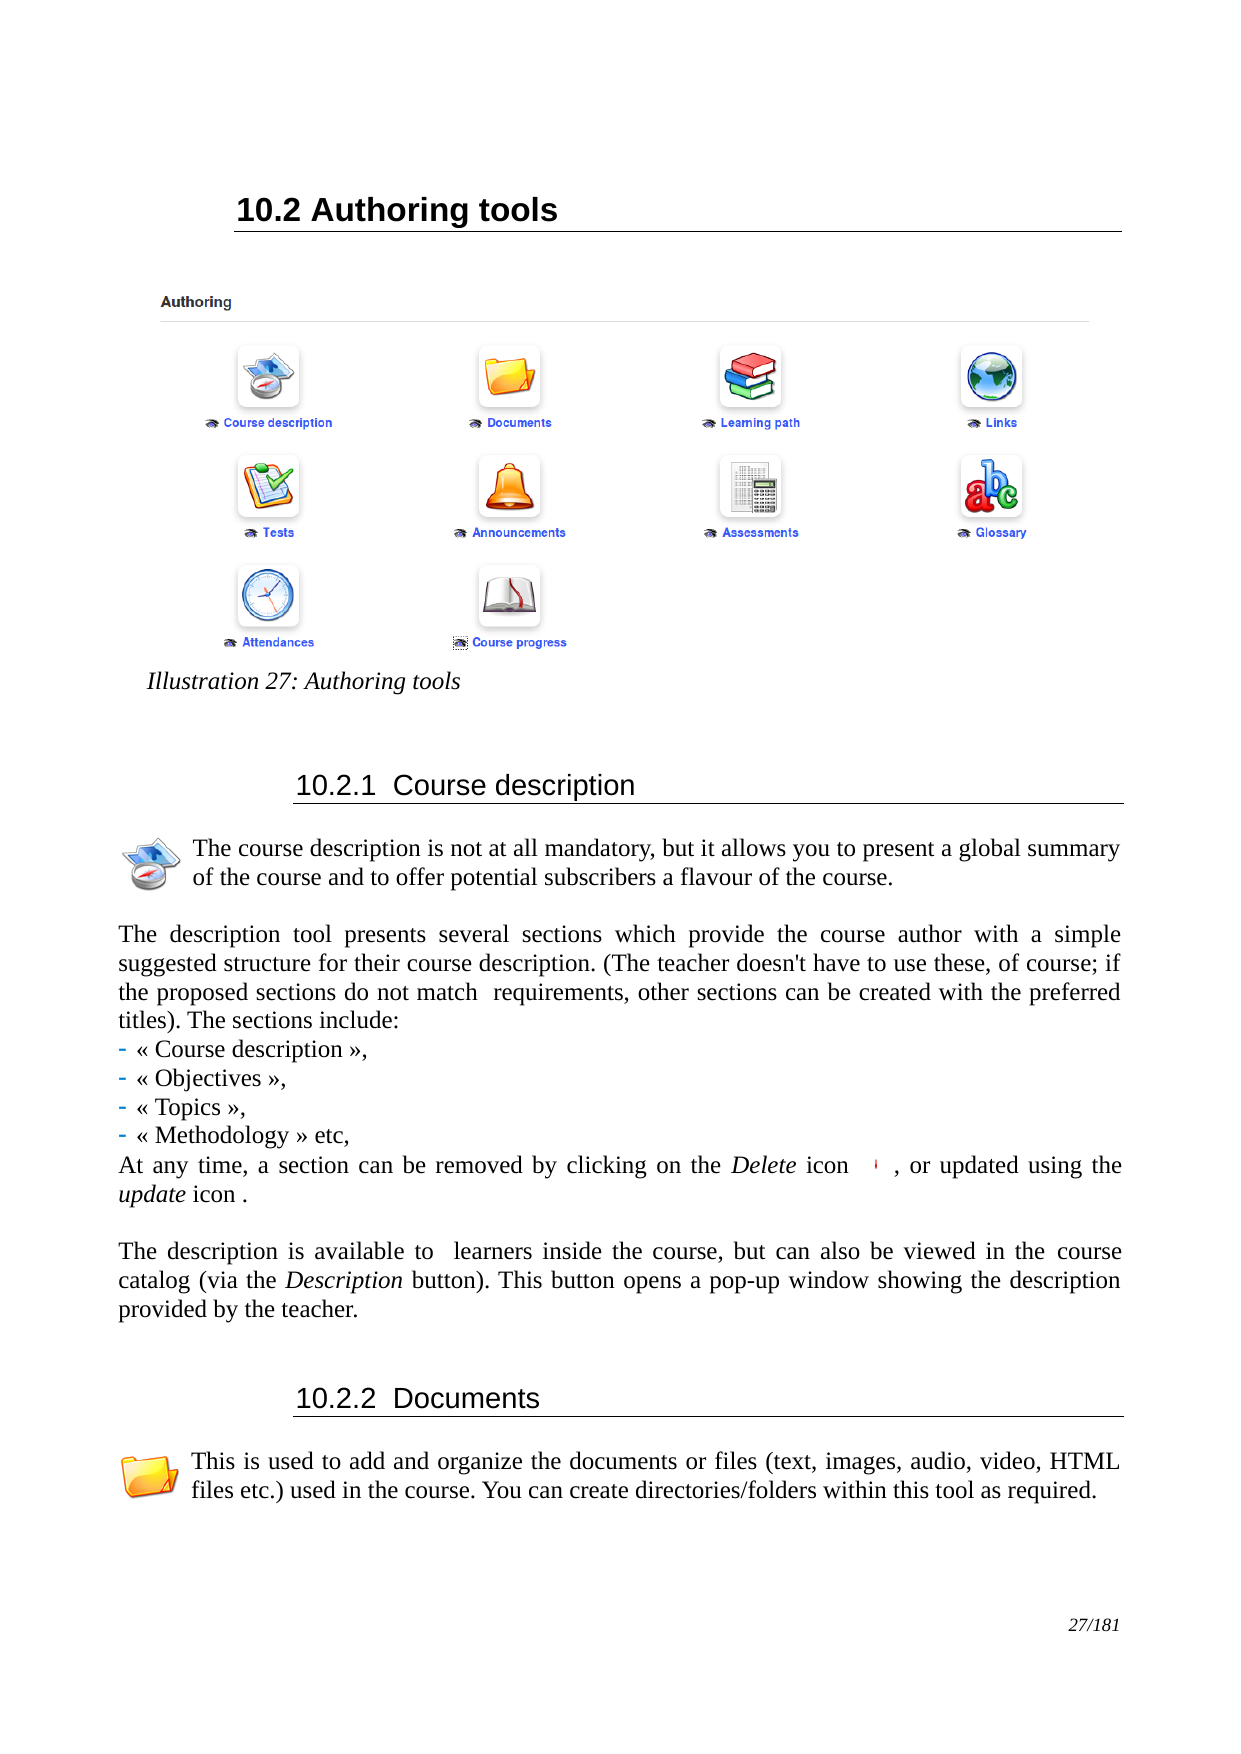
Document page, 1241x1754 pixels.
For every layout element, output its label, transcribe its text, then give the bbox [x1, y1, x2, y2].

text Illustration 27: Authoring tools [147, 299, 1094, 694]
list « Topics », [118, 1092, 1122, 1121]
subtitle Documents [293, 1381, 1124, 1416]
list « Course description », [118, 1034, 1122, 1063]
list « Objectives », [118, 1063, 1122, 1092]
text The description tool presents several sections which provide the course author with a simple suggested structure for their course description. (The teacher doesn't have to use these, of course; if the proposed sections do not match requirements, other sections can be created with the preferred titles). The sections include: [118, 919, 1122, 1034]
subtitle Course description [293, 768, 1124, 803]
text This is used to add and organize the documents or files (text, images, audio, video, HTML files etc.) used in the course. You can create directories/folders within this tool as required. [179, 1446, 1122, 1504]
picture [874, 1158, 878, 1170]
picture [120, 1446, 179, 1506]
text The description is available to learners inside the course, but can also be viewed in the course catalog (via the Description button). This button opens a pop-up window showing the description provided by the teacher. [118, 1236, 1122, 1323]
list « Methodology » etc, [118, 1121, 1122, 1149]
picture [121, 834, 181, 894]
subtitle Authoring tools [234, 190, 1122, 231]
text The course description is not at all mandatory, but it allows you to present a global summary of the course and to offer potential subscribers a flavour of the course. [118, 833, 1122, 891]
picture [151, 286, 1090, 666]
text At any time, a section can be removed by clicking on the Delete icon , or updated using the update icon . [118, 1149, 1122, 1208]
